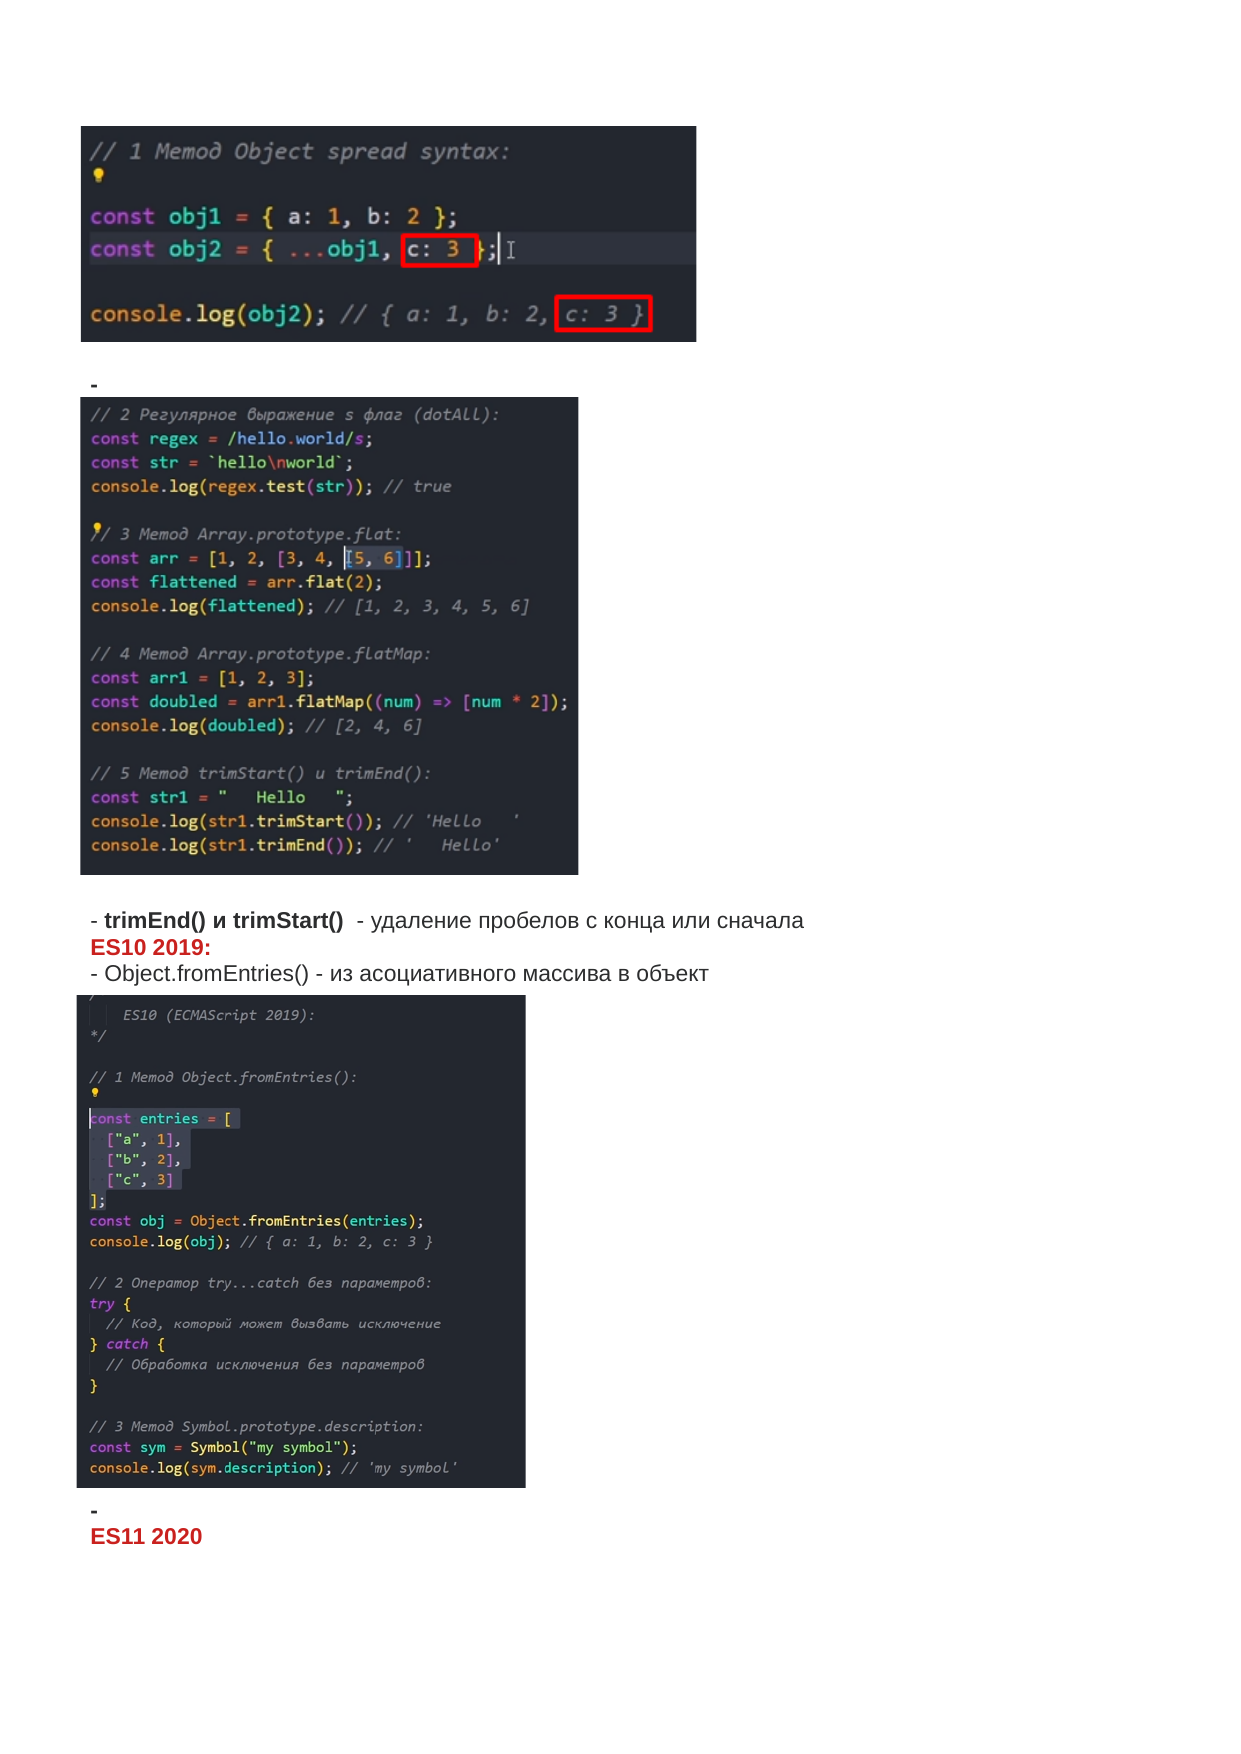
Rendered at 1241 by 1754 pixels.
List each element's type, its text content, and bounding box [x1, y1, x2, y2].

text ES11 2020 [90, 1523, 1150, 1549]
text - [90, 1497, 1150, 1523]
text - Object.fromEntries() - из асоциативного массива в объект [90, 960, 1150, 987]
picture [76, 995, 526, 1488]
picture [80, 397, 579, 875]
text - trimEnd() и trimStart() - удаление пробелов с конца или сначала [90, 907, 1150, 934]
text ES10 2019: [90, 934, 1150, 960]
text - [90, 371, 1150, 397]
picture [80, 126, 697, 342]
